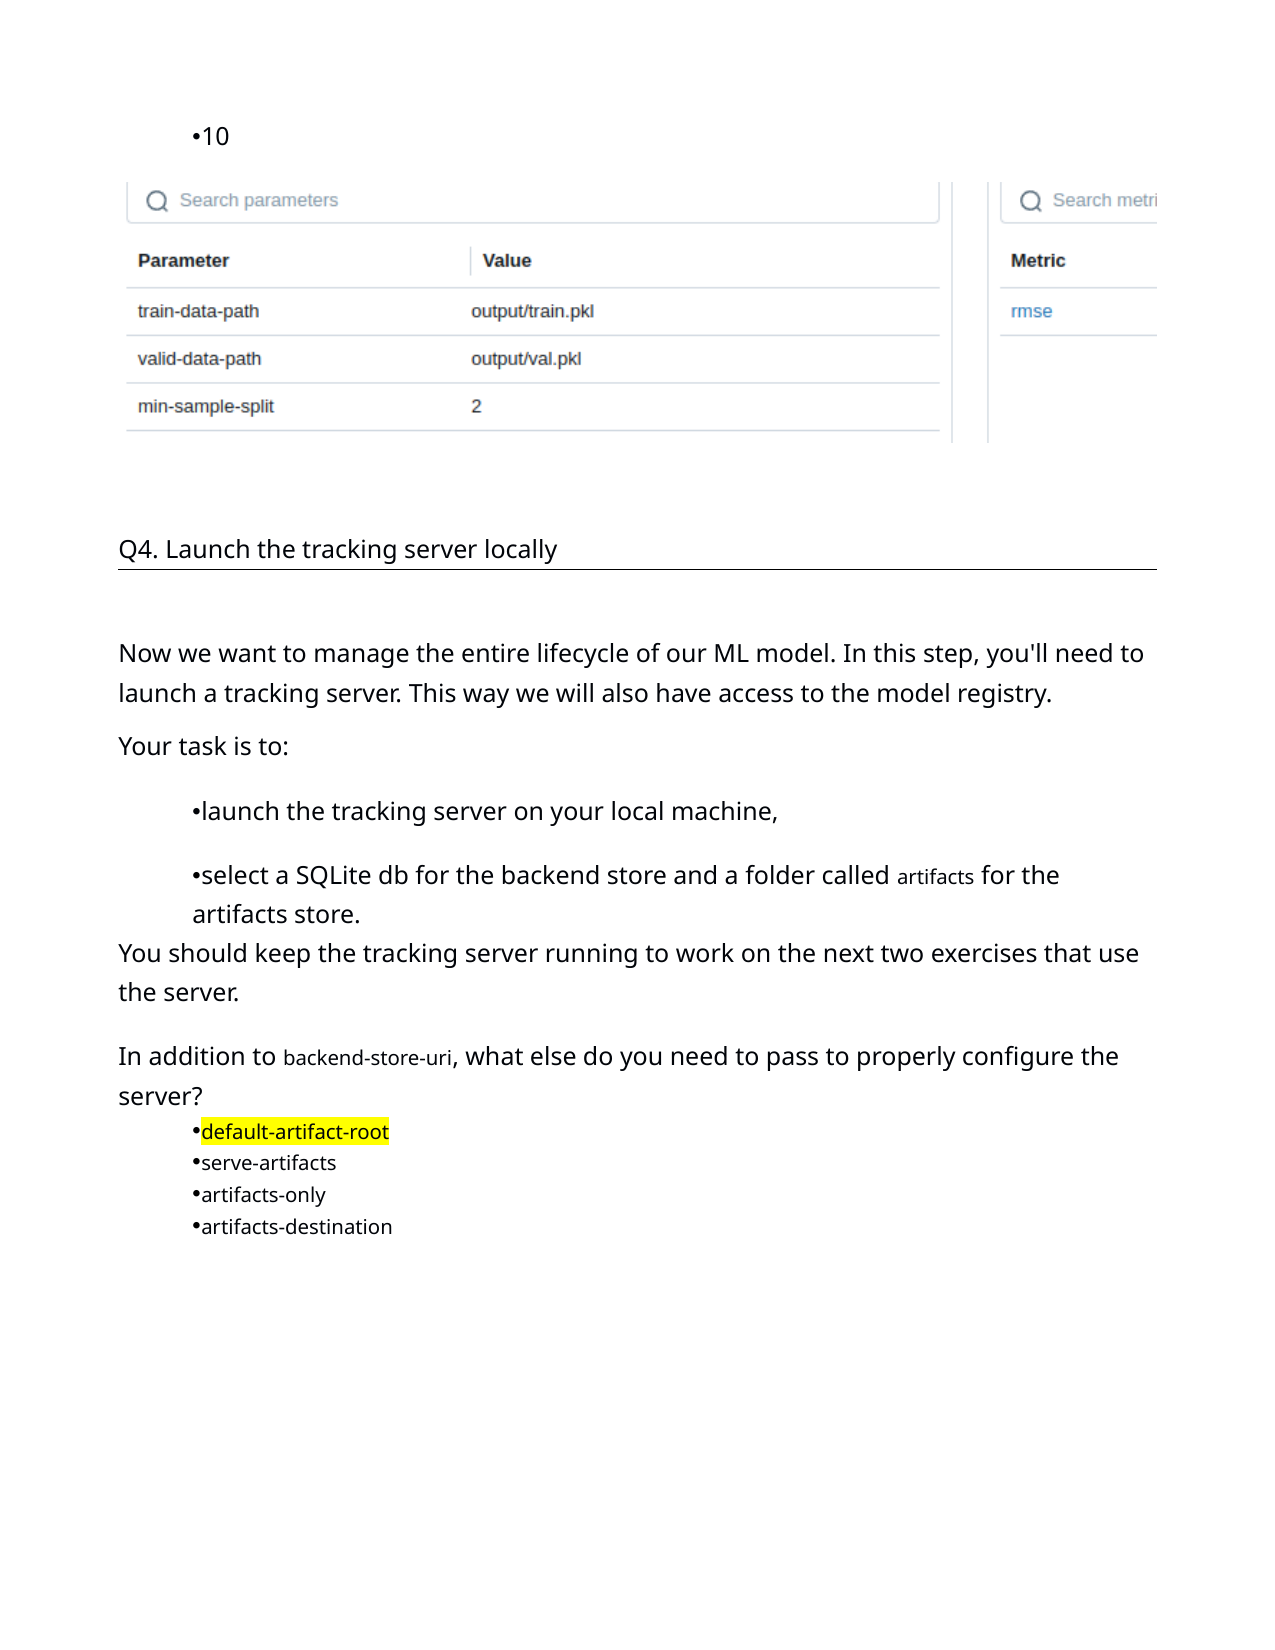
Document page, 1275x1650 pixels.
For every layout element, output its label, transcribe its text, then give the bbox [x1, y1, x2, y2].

list serve-artifacts [118, 1149, 1157, 1177]
text Now we want to manage the entire lifecycle of our ML model. In this step, you'll need to launch a tracking server. This way we will also have access to the model registry. [118, 602, 1157, 709]
text In addition to backend-store-uri, what else do you need to pass to properly configure the server? [118, 1039, 1157, 1112]
subtitle Q4. Launch the tracking server locally [118, 532, 1157, 569]
list select a SQLite db for the backend store and a folder called artifacts for the artifacts store. [118, 857, 1157, 931]
text You should keep the tracking server running to work on the next two exercises that use the server. [118, 936, 1157, 1009]
list 10 [118, 118, 1157, 152]
list default-artifact-root [118, 1117, 1157, 1145]
list artifacts-destination [118, 1213, 1157, 1240]
picture [118, 182, 1157, 443]
text Your task is to: [118, 729, 1157, 763]
list launch the tracking server on your local machine, [118, 793, 1157, 827]
list artifacts-only [118, 1181, 1157, 1208]
